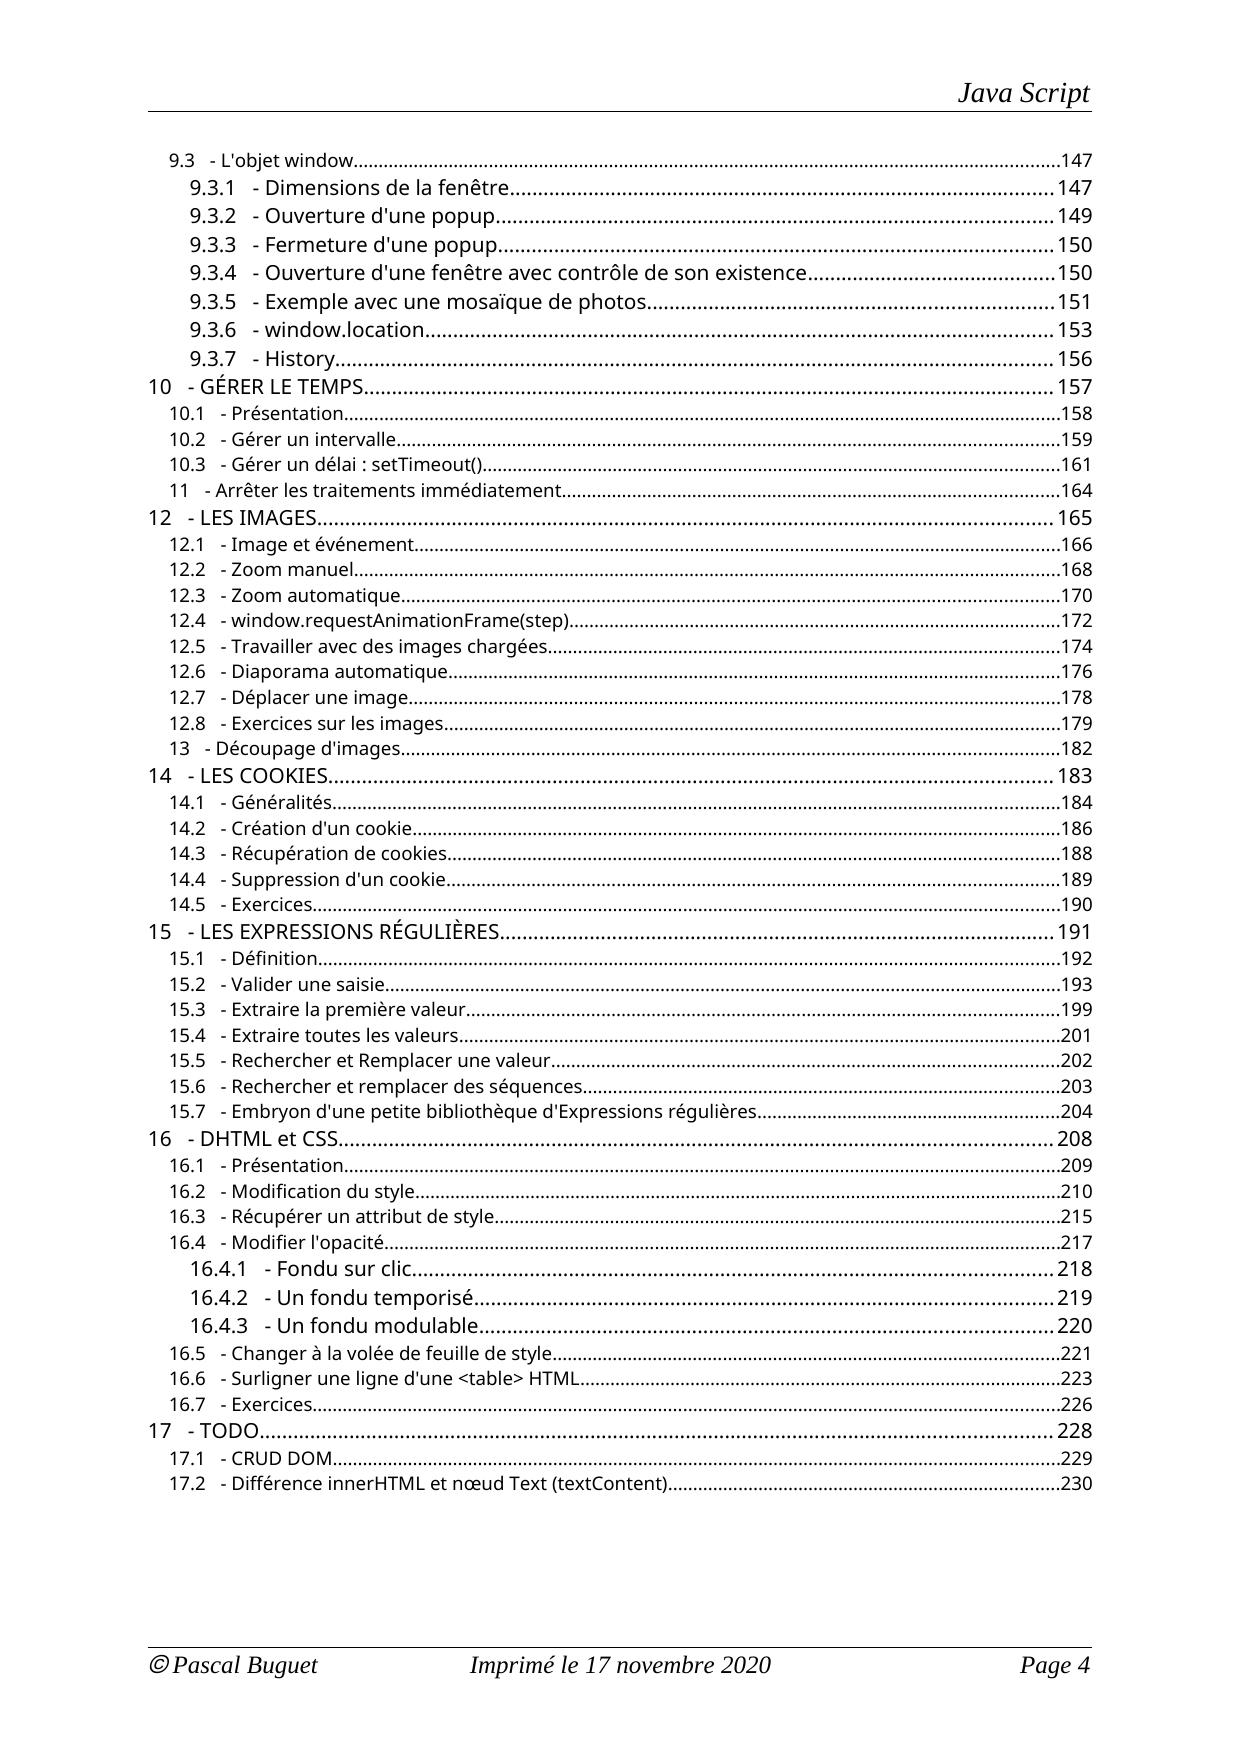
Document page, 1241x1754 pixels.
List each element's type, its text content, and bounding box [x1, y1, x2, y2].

text 15.1 - Définition 192 [168, 945, 1092, 971]
text 16.2 - Modification du style 210 [168, 1178, 1092, 1203]
text 9.3.7 - History 156 [189, 344, 1092, 372]
text 16 - DHTML et CSS 208 [148, 1124, 1092, 1152]
text 16.1 - Présentation 209 [168, 1152, 1092, 1178]
text 9.3.1 - Dimensions de la fenêtre 147 [189, 173, 1092, 202]
text 9.3.2 - Ouverture d'une popup 149 [189, 202, 1092, 230]
text 15.4 - Extraire toutes les valeurs 201 [168, 1022, 1092, 1047]
text 12.4 - window.requestAnimationFrame(step) 172 [168, 608, 1092, 633]
text 12.5 - Travailler avec des images chargées 174 [168, 633, 1092, 659]
text 17 - TODO 228 [148, 1416, 1092, 1445]
text 14.2 - Création d'un cookie 186 [168, 815, 1092, 840]
text 15.5 - Rechercher et Remplacer une valeur 202 [168, 1047, 1092, 1073]
text 14.4 - Suppression d'un cookie 189 [168, 866, 1092, 891]
text 16.4 - Modifier l'opacité 217 [168, 1229, 1092, 1254]
text 14.5 - Exercices 190 [168, 891, 1092, 917]
text 9.3 - L'objet window 147 [168, 148, 1092, 173]
text 15.6 - Rechercher et remplacer des séquences 203 [168, 1073, 1092, 1098]
text 9.3.3 - Fermeture d'une popup 150 [189, 230, 1092, 258]
text 13 - Découpage d'images 182 [168, 735, 1092, 761]
text 15.7 - Embryon d'une petite bibliothèque d'Expressions régulières 204 [168, 1098, 1092, 1124]
text 15 - LES EXPRESSIONS RÉGULIÈRES 191 [148, 917, 1092, 945]
text 15.2 - Valider une saisie 193 [168, 971, 1092, 996]
text 16.4.1 - Fondu sur clic 218 [189, 1254, 1092, 1283]
text 16.7 - Exercices 226 [168, 1391, 1092, 1416]
text 16.4.3 - Un fondu modulable 220 [189, 1311, 1092, 1340]
text 16.4.2 - Un fondu temporisé 219 [189, 1283, 1092, 1311]
text 9.3.5 - Exemple avec une mosaïque de photos 151 [189, 287, 1092, 315]
text 10.3 - Gérer un délai : setTimeout() 161 [168, 452, 1092, 477]
text 9.3.6 - window.location 153 [189, 315, 1092, 344]
text 12.2 - Zoom manuel 168 [168, 557, 1092, 582]
text 12.6 - Diaporama automatique 176 [168, 659, 1092, 684]
text 9.3.4 - Ouverture d'une fenêtre avec contrôle de son existence 150 [189, 258, 1092, 287]
text 12.3 - Zoom automatique 170 [168, 582, 1092, 608]
text 14.3 - Récupération de cookies 188 [168, 840, 1092, 866]
text 10.2 - Gérer un intervalle 159 [168, 426, 1092, 452]
text 10 - GÉRER LE TEMPS 157 [148, 372, 1092, 401]
text 15.3 - Extraire la première valeur 199 [168, 996, 1092, 1022]
text 12.1 - Image et événement 166 [168, 531, 1092, 557]
text 10.1 - Présentation 158 [168, 401, 1092, 426]
text 14 - LES COOKIES 183 [148, 761, 1092, 789]
text 12 - LES IMAGES 165 [148, 503, 1092, 531]
text 11 - Arrêter les traitements immédiatement 164 [168, 477, 1092, 503]
text 17.1 - CRUD DOM 229 [168, 1445, 1092, 1470]
text 16.3 - Récupérer un attribut de style 215 [168, 1203, 1092, 1229]
text 16.5 - Changer à la volée de feuille de style 221 [168, 1340, 1092, 1365]
text 14.1 - Généralités 184 [168, 789, 1092, 815]
text 12.8 - Exercices sur les images 179 [168, 710, 1092, 735]
text 17.2 - Différence innerHTML et nœud Text (textContent) 230 [168, 1470, 1092, 1496]
text 12.7 - Déplacer une image 178 [168, 684, 1092, 710]
text 16.6 - Surligner une ligne d'une <table> HTML 223 [168, 1365, 1092, 1391]
